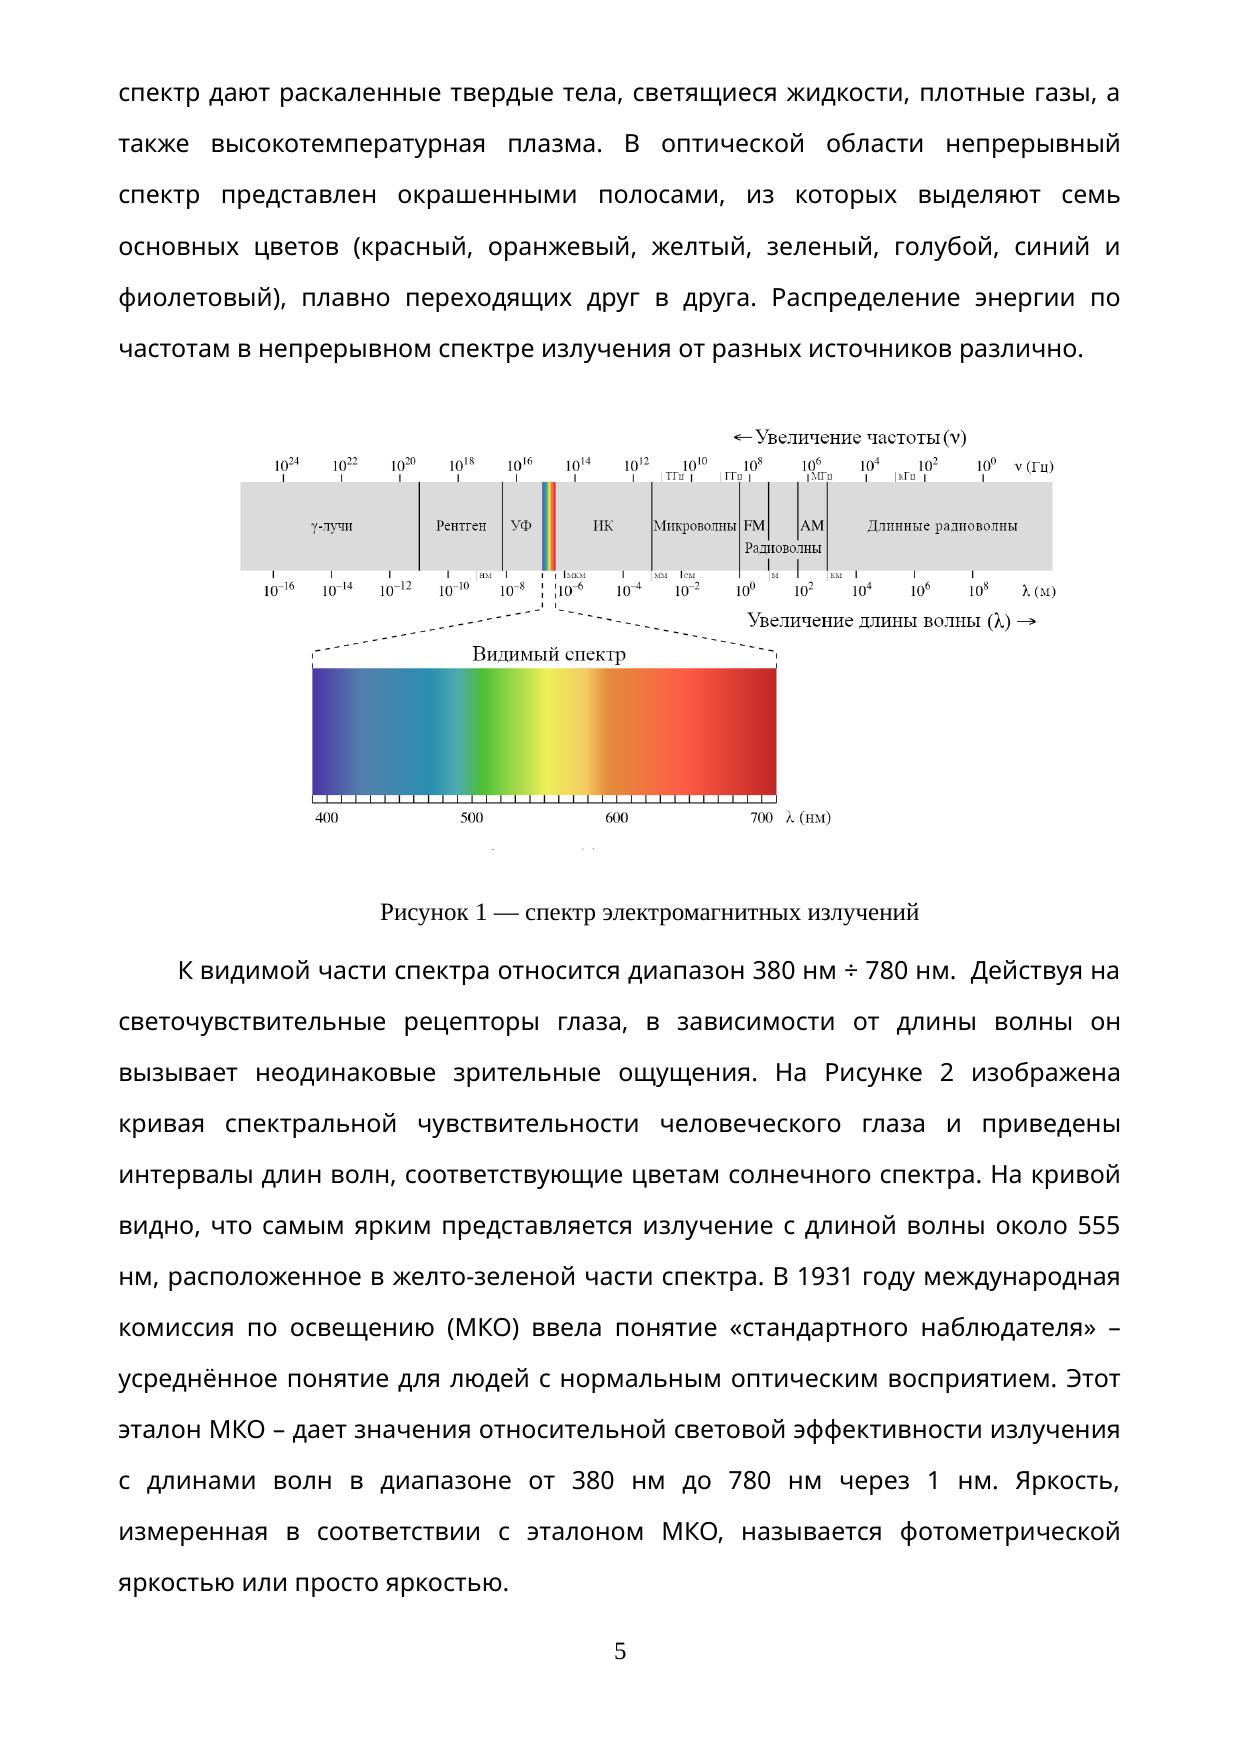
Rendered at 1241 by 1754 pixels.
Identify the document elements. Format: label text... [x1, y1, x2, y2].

text спектр дают раскаленные твердые тела, светящиеся жидкости, плотные газы, а также высокотемпературная плазма. В оптической области непрерывный спектр представлен окрашенными полосами, из которых выделяют семь основных цветов (красный, оранжевый, желтый, зеленый, голубой, синий и фиолетовый), плавно переходящих друг в друга. Распределение энергии по частотам в непрерывном спектре излучения от разных источников различно. [118, 75, 1122, 364]
text Рисунок 1 — спектр электромагнитных излучений [118, 897, 1122, 926]
picture [217, 408, 1076, 868]
text К видимой части спектра относится диапазон 380 нм ÷ 780 нм. Действуя на светочувствительные рецепторы глаза, в зависимости от длины волны он вызывает неодинаковые зрительные ощущения. На Рисунке 2 изображена кривая спектральной чувствительности человеческого глаза и приведены интервалы длин волн, соответствующие цветам солнечного спектра. На кривой видно, что самым ярким представляется излучение с длиной волны около 555 нм, расположенное в желто-зеленой части спектра. В 1931 году международная комиссия по освещению (МКО) ввела понятие «стандартного наблюдателя» – усреднённое понятие для людей с нормальным оптическим восприятием. Этот эталон МКО – дает значения относительной световой эффективности излучения с длинами волн в диапазоне от 380 нм до 780 нм через 1 нм. Яркость, измеренная в соответствии с эталоном МКО, называется фотометрической яркостью или просто яркостью. [118, 953, 1122, 1599]
